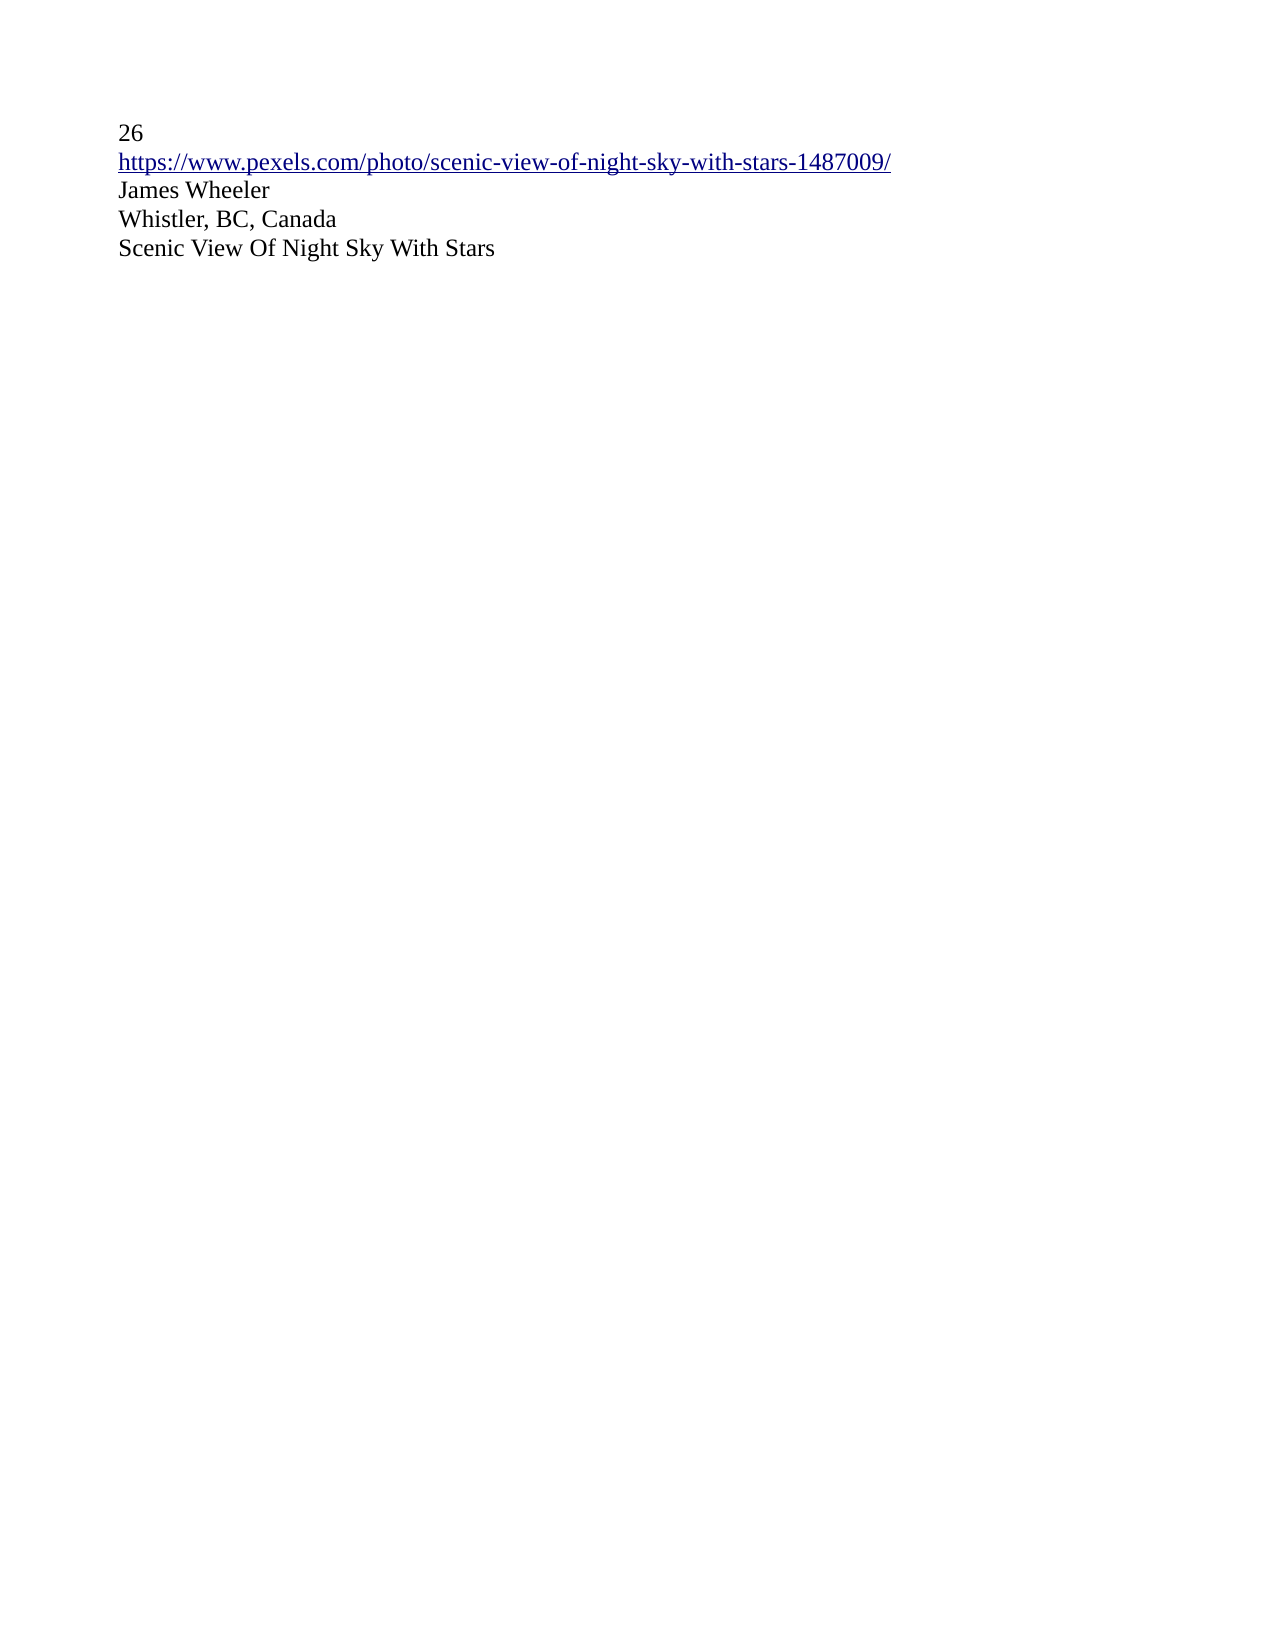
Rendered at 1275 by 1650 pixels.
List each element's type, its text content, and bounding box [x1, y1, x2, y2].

text James Wheeler [118, 176, 1157, 204]
text Scenic View Of Night Sky With Stars [118, 233, 1157, 262]
text 26 [118, 118, 1157, 147]
text https://www.pexels.com/photo/scenic-view-of-night-sky-with-stars-1487009/ [118, 147, 1157, 176]
text Whistler, BC, Canada [118, 204, 1157, 233]
